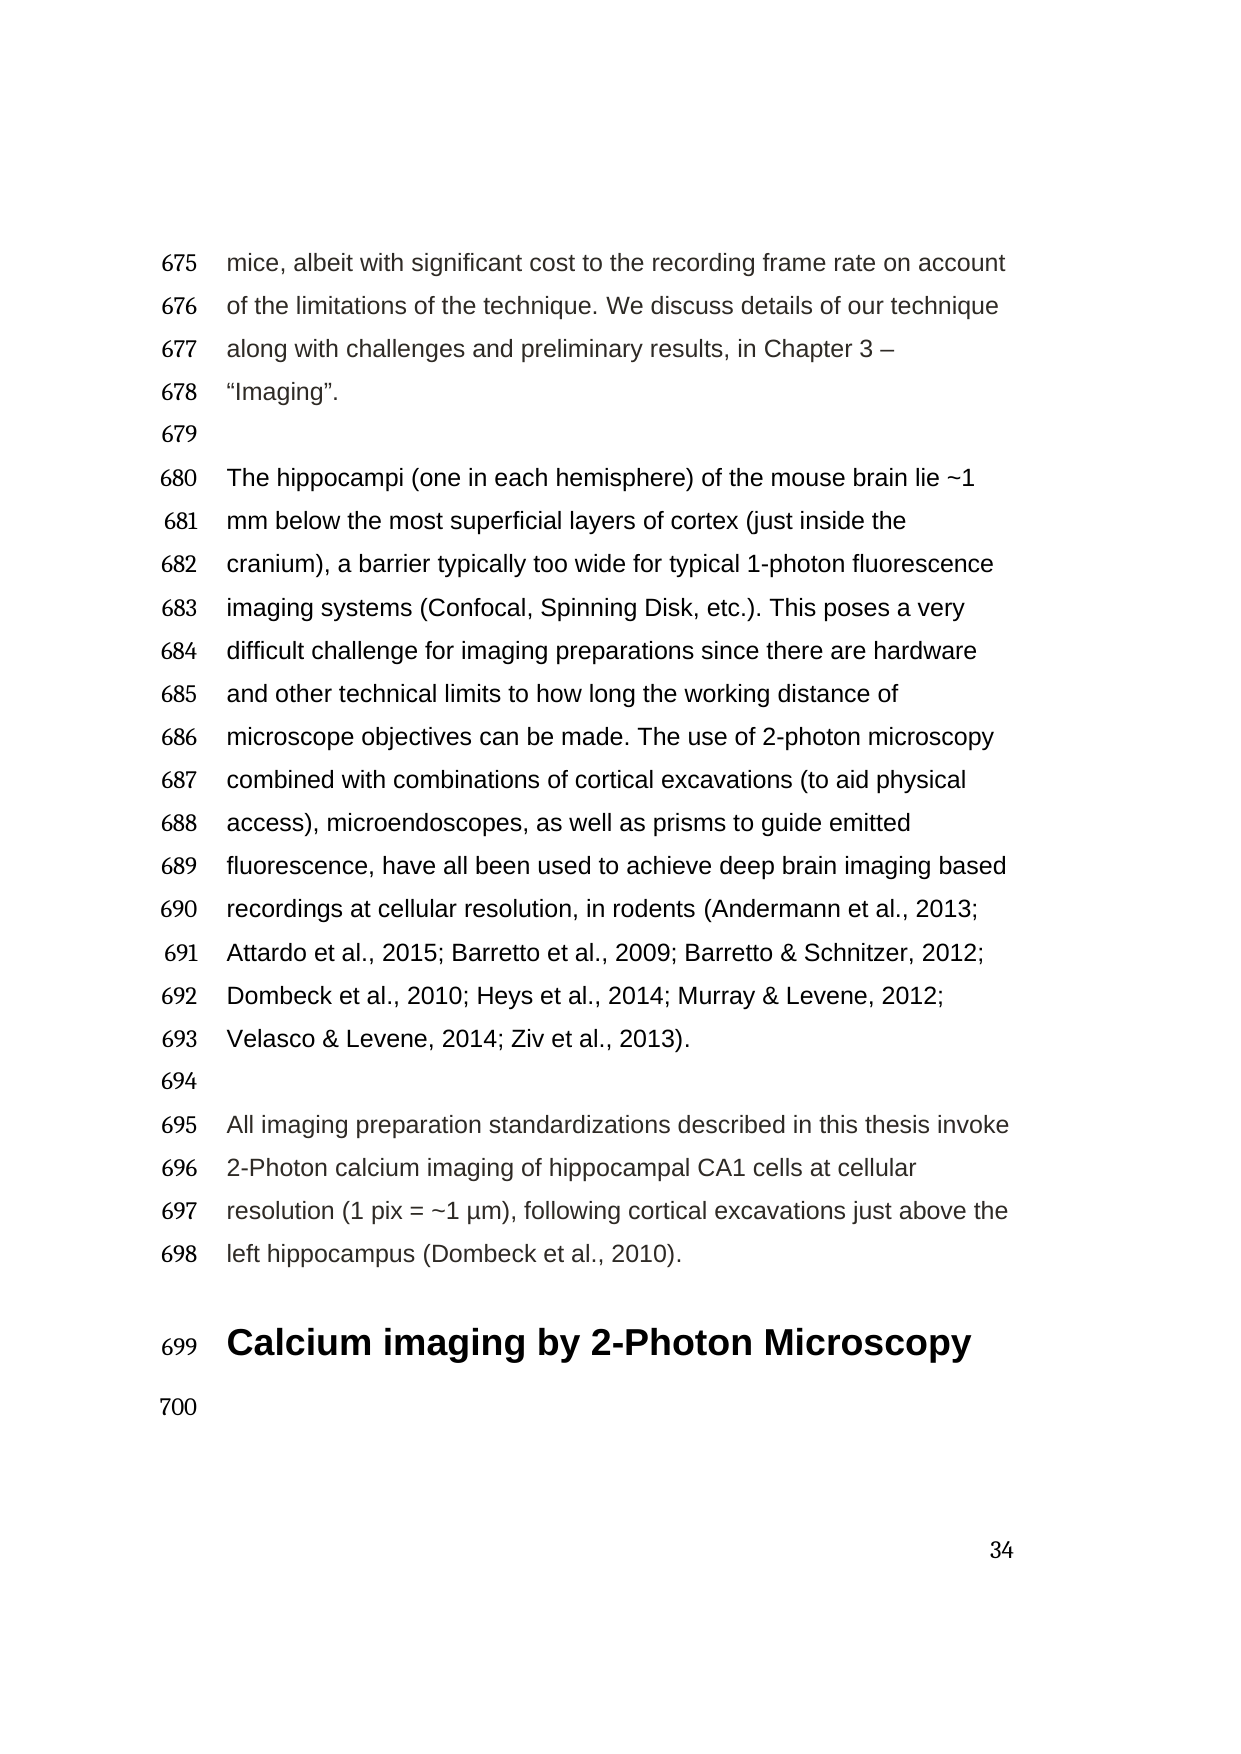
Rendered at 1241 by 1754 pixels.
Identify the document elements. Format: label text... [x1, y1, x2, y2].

text mice, albeit with significant cost to the recording frame rate on account of the limitations of the technique. We discuss details of our technique along with challenges and preliminary results, in Chapter 3 – “Imaging”. [226, 248, 1014, 406]
text The hippocampi (one in each hemisphere) of the mouse brain lie ~1 mm below the most superficial layers of cortex (just inside the cranium), a barrier typically too wide for typical 1-photon fluorescence imaging systems (Confocal, Spinning Disk, etc.). This poses a very difficult challenge for imaging preparations since there are hardware and other technical limits to how long the working distance of microscope objectives can be made. The use of 2-photon microscopy combined with combinations of cortical excavations (to aid physical access), microendoscopes, as well as prisms to guide emitted fluorescence, have all been used to achieve deep brain imaging based recordings at cellular resolution, in rodents (Andermann et al., 2013; Attardo et al., 2015; Barretto et al., 2009; Barretto & Schnitzer, 2012; Dombeck et al., 2010; Heys et al., 2014; Murray & Levene, 2012; Velasco & Levene, 2014; Ziv et al., 2013)⁠. [226, 463, 1014, 1053]
subtitle Calcium imaging by 2-Photon Microscopy [226, 1320, 1014, 1363]
text All imaging preparation standardizations described in this thesis invoke 2-Photon calcium imaging of hippocampal CA1 cells at cellular resolution (1 pix = ~1 µm), following cortical excavations just above the left hippocampus (Dombeck et al., 2010)⁠. [226, 1110, 1014, 1268]
